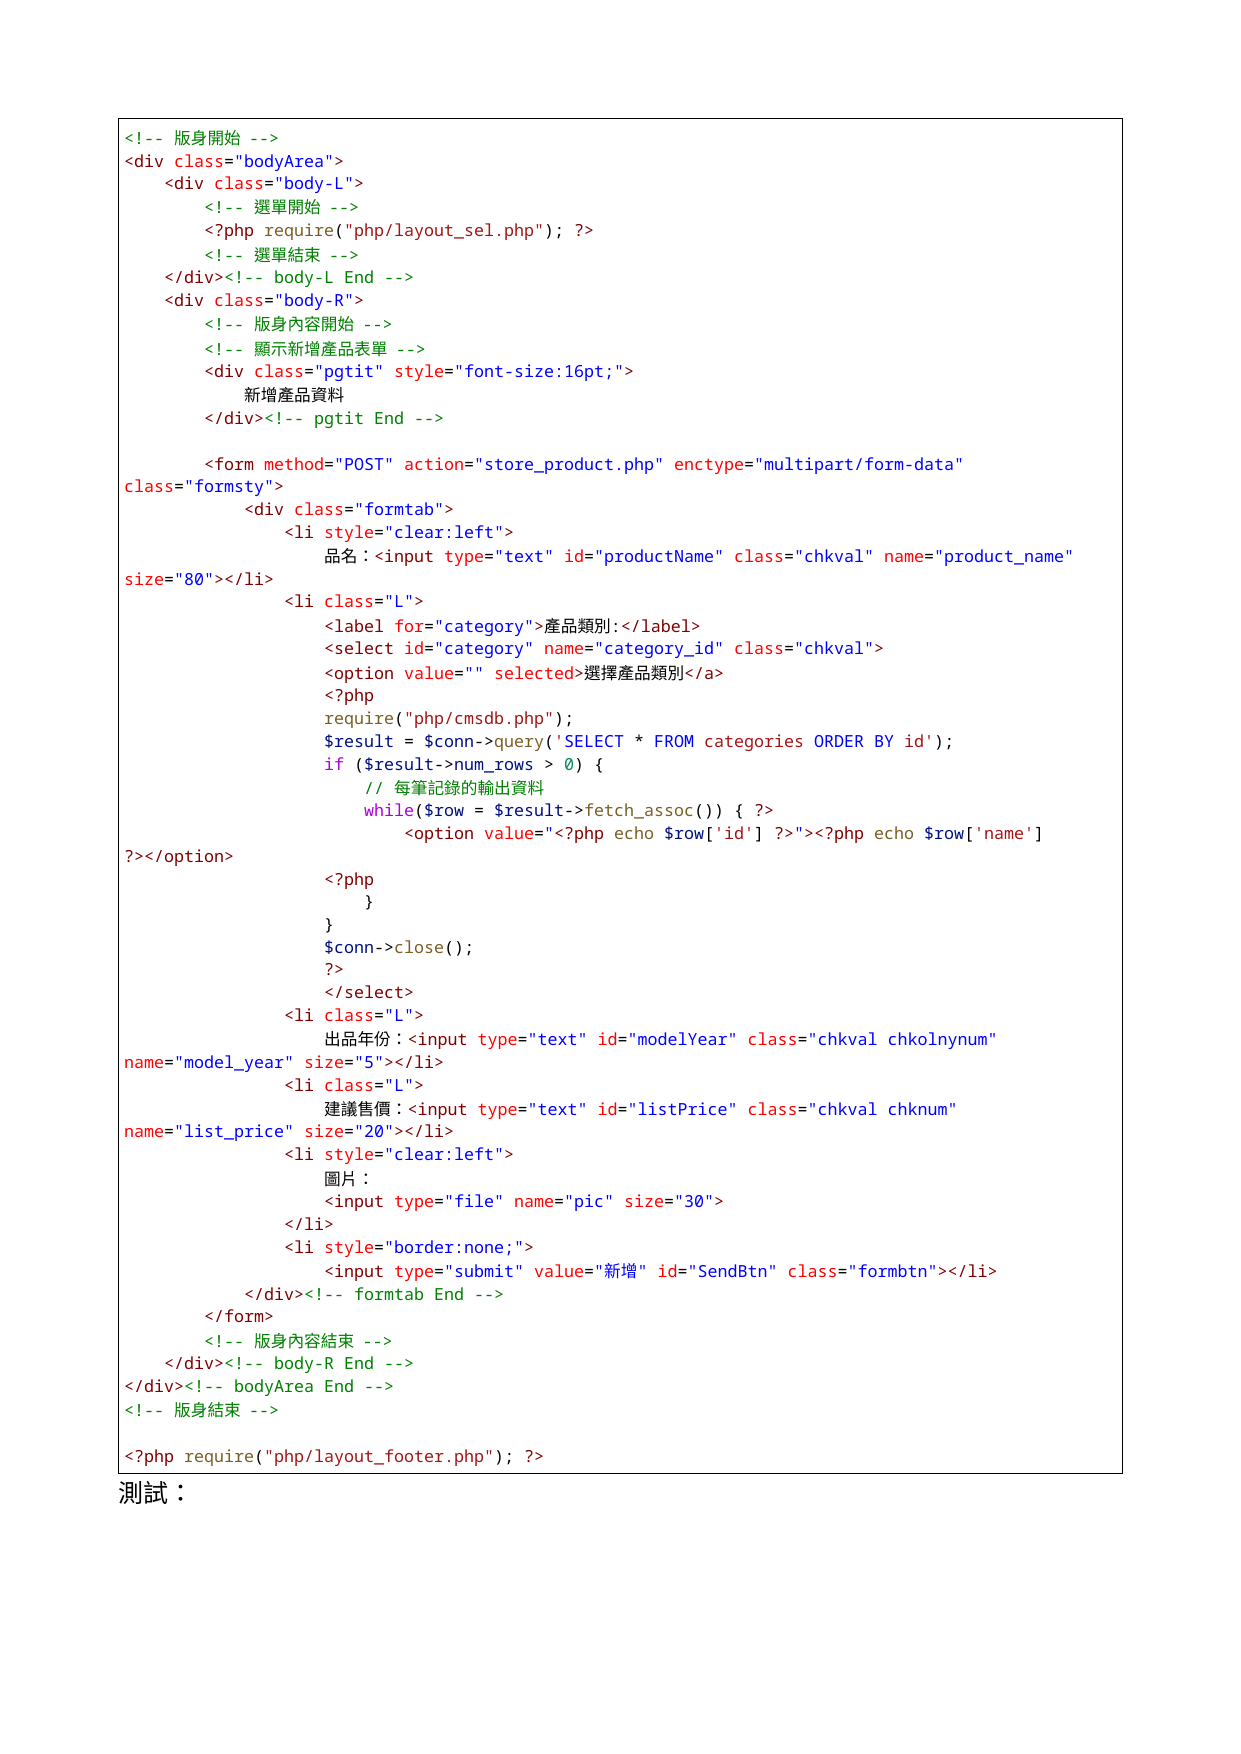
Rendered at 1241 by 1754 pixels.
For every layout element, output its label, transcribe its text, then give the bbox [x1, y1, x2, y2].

table_header <!-- 版身開始 --> <div class="bodyArea"> <div class="body-L"> <!-- 選單開始 --> <?php require("php/layout_sel.php"); ?> <!-- 選單結束 --> </div><!-- body-L End --> <div class="body-R"> <!-- 版身內容開始 --> <!-- 顯示新增產品表單 --> <div class="pgtit" style="font-size:16pt;"> 新增產品資料 </div><!-- pgtit End --> <form method="POST" action="store_product.php" enctype="multipart/form-data" class="formsty"> <div class="formtab"> <li style="clear:left"> 品名：<input type="text" id="productName" class="chkval" name="product_name" size="80"></li> <li class="L"> <label for="category">產品類別:</label> <select id="category" name="category_id" class="chkval"> <option value="" selected>選擇產品類別</a> <?php require("php/cmsdb.php"); $result = $conn->query('SELECT * FROM categories ORDER BY id'); if ($result->num_rows > 0) { // 每筆記錄的輸出資料 while($row = $result->fetch_assoc()) { ?> <option value="<?php echo $row['id'] ?>"><?php echo $row['name'] ?></option> <?php } } $conn->close(); ?> </select> <li class="L"> 出品年份：<input type="text" id="modelYear" class="chkval chkolnynum" name="model_year" size="5"></li> <li class="L"> 建議售價：<input type="text" id="listPrice" class="chkval chknum" name="list_price" size="20"></li> <li style="clear:left"> 圖片： <input type="file" name="pic" size="30"> </li> <li style="border:none;"> <input type="submit" value="新增" id="SendBtn" class="formbtn"></li> </div><!-- formtab End --> </form> <!-- 版身內容結束 --> </div><!-- body-R End --> </div><!-- bodyArea End --> <!-- 版身結束 --> <?php require("php/layout_footer.php"); ?> [119, 119, 1122, 1473]
text 測試： [118, 1474, 1122, 1510]
